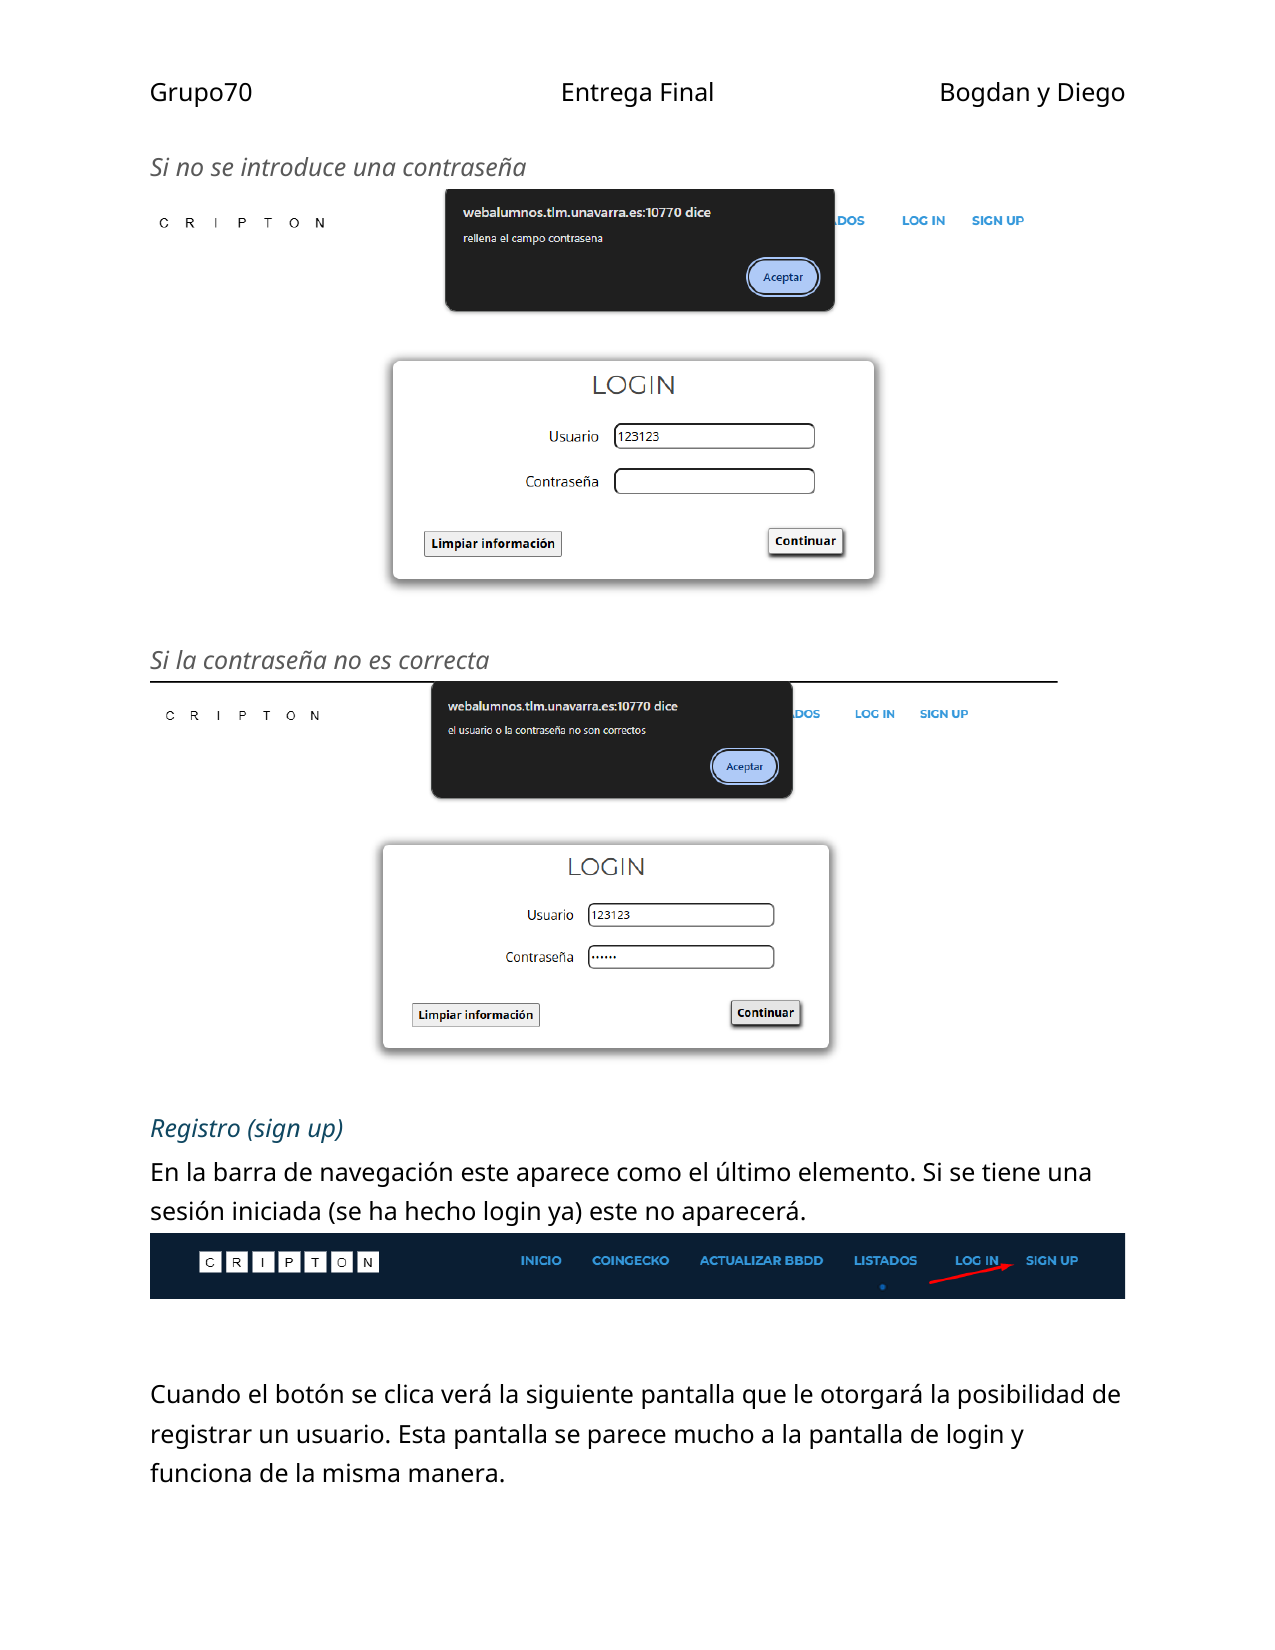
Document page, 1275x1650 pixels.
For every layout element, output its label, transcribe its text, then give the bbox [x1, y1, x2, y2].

text Cuando el botón se clica verá la siguiente pantalla que le otorgará la posibilidad de registrar un usuario. Esta pantalla se parece mucho a la pantalla de login y funciona de la misma manera. [150, 1377, 1125, 1490]
text En la barra de navegación este aparece como el último elemento. Si se tiene una sesión iniciada (se ha hecho login ya) este no aparecerá. [150, 1154, 1125, 1233]
subtitle Registro (sign up) [150, 1111, 1125, 1145]
subtitle Si la contraseña no es correcta [150, 642, 1125, 676]
text Si no se introduce una contraseña [150, 150, 1125, 616]
